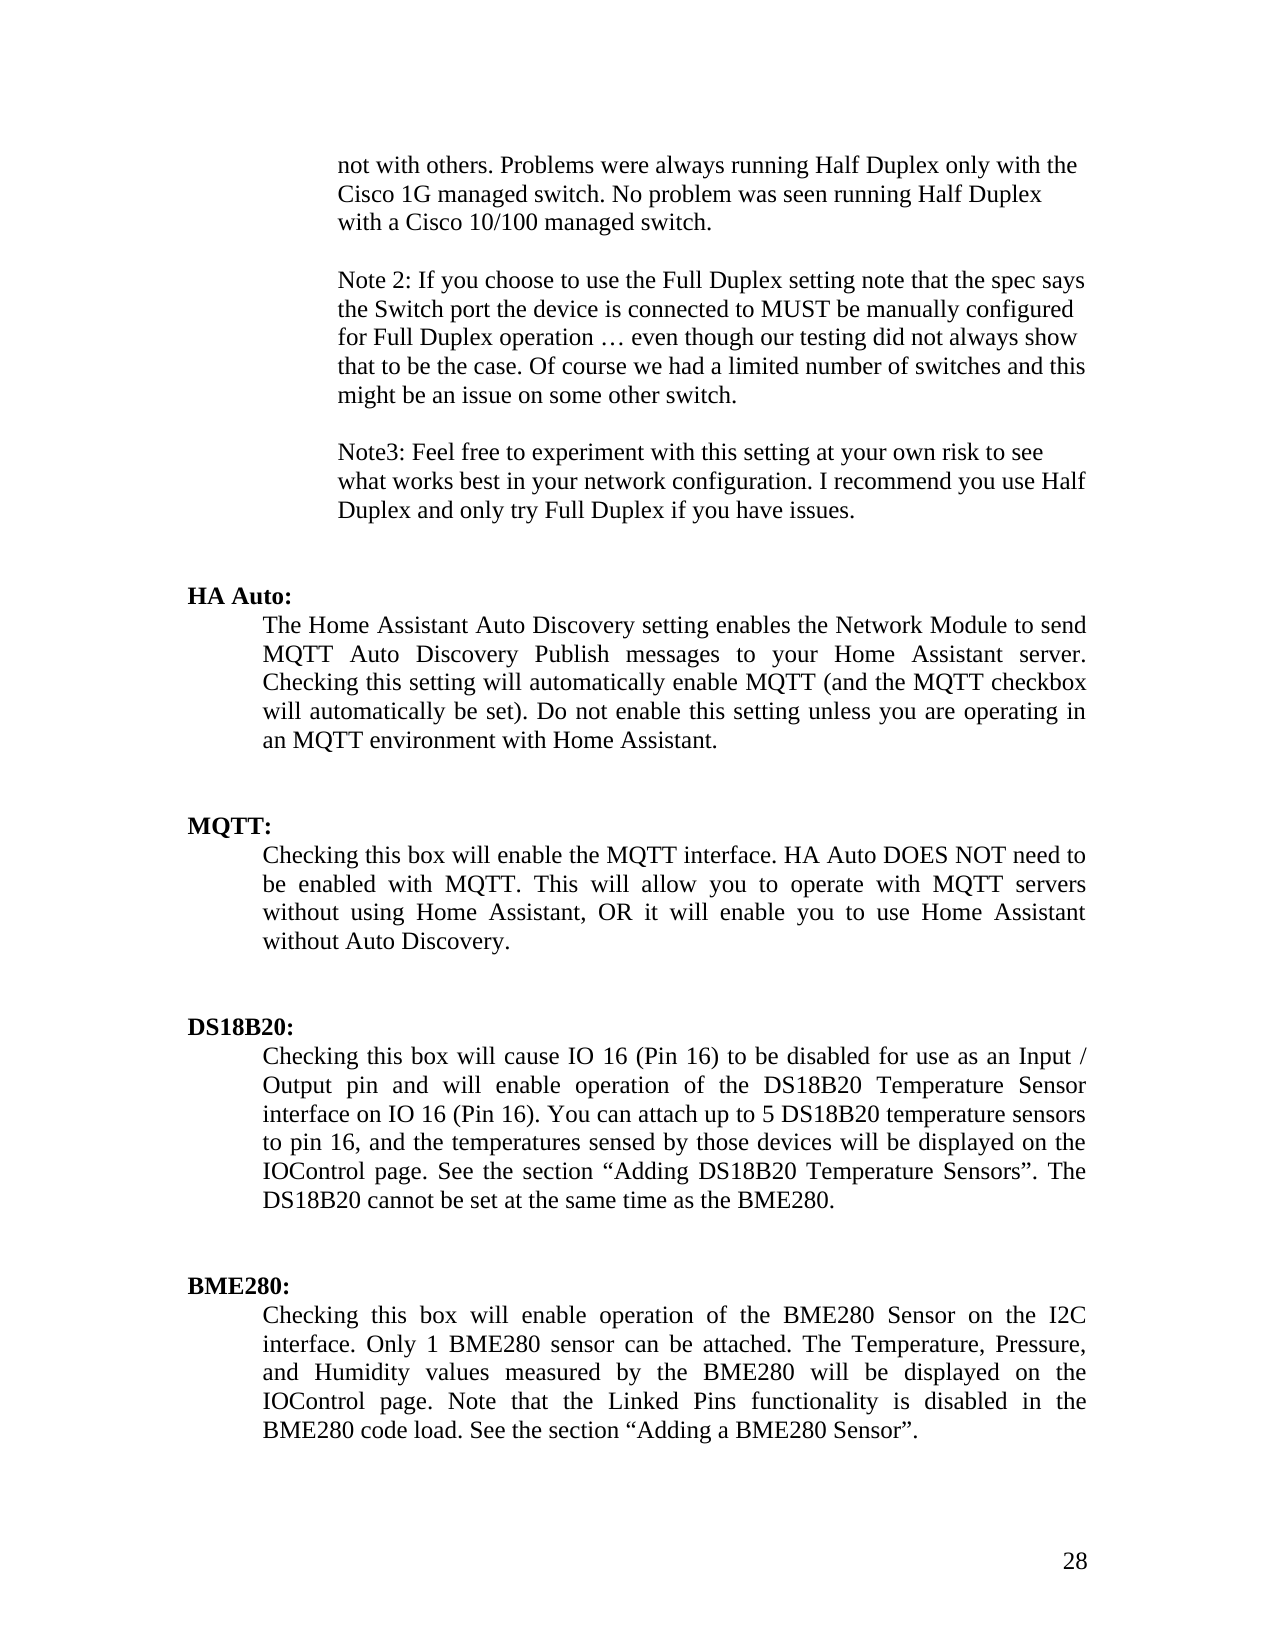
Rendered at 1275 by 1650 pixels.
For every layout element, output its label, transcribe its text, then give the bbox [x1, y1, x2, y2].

text Checking this box will enable operation of the BME280 Sensor on the I2C interface. Only 1 BME280 sensor can be attached. The Temperature, Pressure, and Humidity values measured by the BME280 will be displayed on the IOControl page. Note that the Linked Pins functionality is disabled in the BME280 code load. See the section “Adding a BME280 Sensor”. [262, 1300, 1087, 1444]
text Note 2: If you choose to use the Full Duplex setting note that the spec says the Switch port the device is connected to MUST be manually configured for Full Duplex operation … even though our testing did not always show that to be the case. Of course we had a limited number of switches and this might be an issue on some other switch. [337, 265, 1087, 409]
text not with others. Problems were always running Half Duplex only with the Cisco 1G managed switch. No problem was seen running Half Duplex with a Cisco 10/100 managed switch. [337, 150, 1087, 236]
text BME280: [187, 1271, 1087, 1300]
text MQTT: [187, 811, 1087, 840]
text The Home Assistant Auto Discovery setting enables the Network Module to send MQTT Auto Discovery Publish messages to your Home Assistant server. Checking this setting will automatically enable MQTT (and the MQTT checkbox will automatically be set). Do not enable this setting unless you are operating in an MQTT environment with Home Assistant. [262, 610, 1087, 754]
text HA Auto: [187, 581, 1087, 610]
text Checking this box will enable the MQTT interface. HA Auto DOES NOT need to be enabled with MQTT. This will allow you to operate with MQTT servers without using Home Assistant, OR it will enable you to use Home Assistant without Auto Discovery. [262, 840, 1087, 955]
text Checking this box will cause IO 16 (Pin 16) to be disabled for use as an Input / Output pin and will enable operation of the DS18B20 Temperature Sensor interface on IO 16 (Pin 16). You can attach up to 5 DS18B20 temperature sensors to pin 16, and the temperatures sensed by those devices will be displayed on the IOControl page. See the section “Adding DS18B20 Temperature Sensors”. The DS18B20 cannot be set at the same time as the BME280. [262, 1041, 1087, 1214]
text DS18B20: [187, 1012, 1087, 1041]
text Note3: Feel free to experiment with this setting at your own risk to see what works best in your network configuration. I recommend you use Half Duplex and only try Full Duplex if you have issues. [337, 437, 1087, 524]
